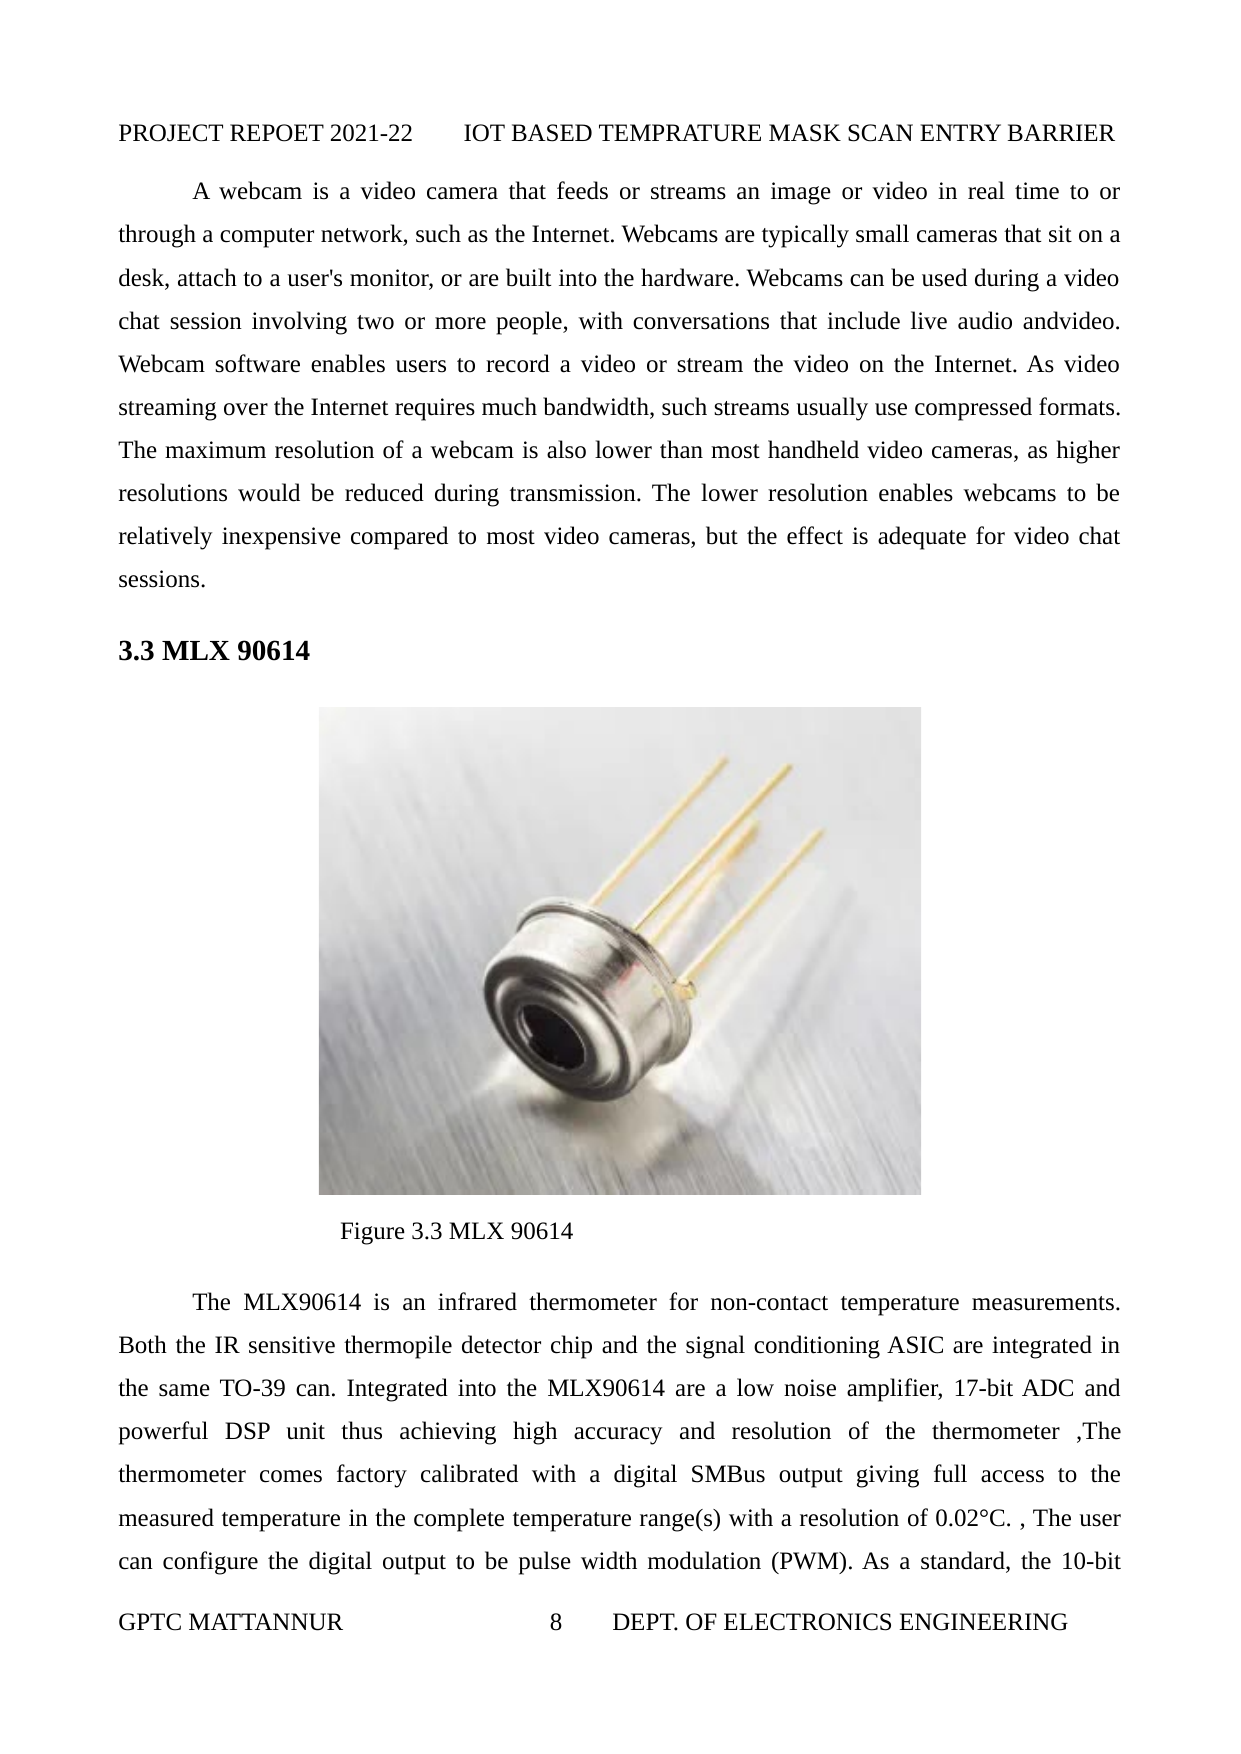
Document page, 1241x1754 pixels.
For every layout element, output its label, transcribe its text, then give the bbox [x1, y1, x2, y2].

text 3.3 MLX 90614 [118, 633, 1122, 666]
text The MLX90614 is an infrared thermometer for non-contact temperature measurements. Both the IR sensitive thermopile detector chip and the signal conditioning ASIC are integrated in the same TO-39 can. Integrated into the MLX90614 are a low noise amplifier, 17-bit ADC and powerful DSP unit thus achieving high accuracy and resolution of the thermometer ,The thermometer comes factory calibrated with a digital SMBus output giving full access to the measured temperature in the complete temperature range(s) with a resolution of 0.02°C. , The user can configure the digital output to be pulse width modulation (PWM). As a standard, the 10-bit [118, 1287, 1122, 1574]
picture [318, 707, 922, 1195]
text A webcam is a video camera that feeds or streams an image or video in real time to or through a computer network, such as the Internet. Webcams are typically small cameras that sit on a desk, attach to a user's monitor, or are built into the hardware. Webcams can be used during a video chat session involving two or more people, with conversations that include live audio andvideo. Webcam software enables users to record a video or stream the video on the Internet. As video streaming over the Internet requires much bandwidth, such streams usually use compressed formats. The maximum resolution of a webcam is also lower than most handheld video cameras, as higher resolutions would be reduced during transmission. The lower resolution enables webcams to be relatively inexpensive compared to most video cameras, but the effect is adequate for video chat sessions. [118, 176, 1122, 593]
text Figure 3.3 MLX 90614 [118, 708, 1122, 1245]
